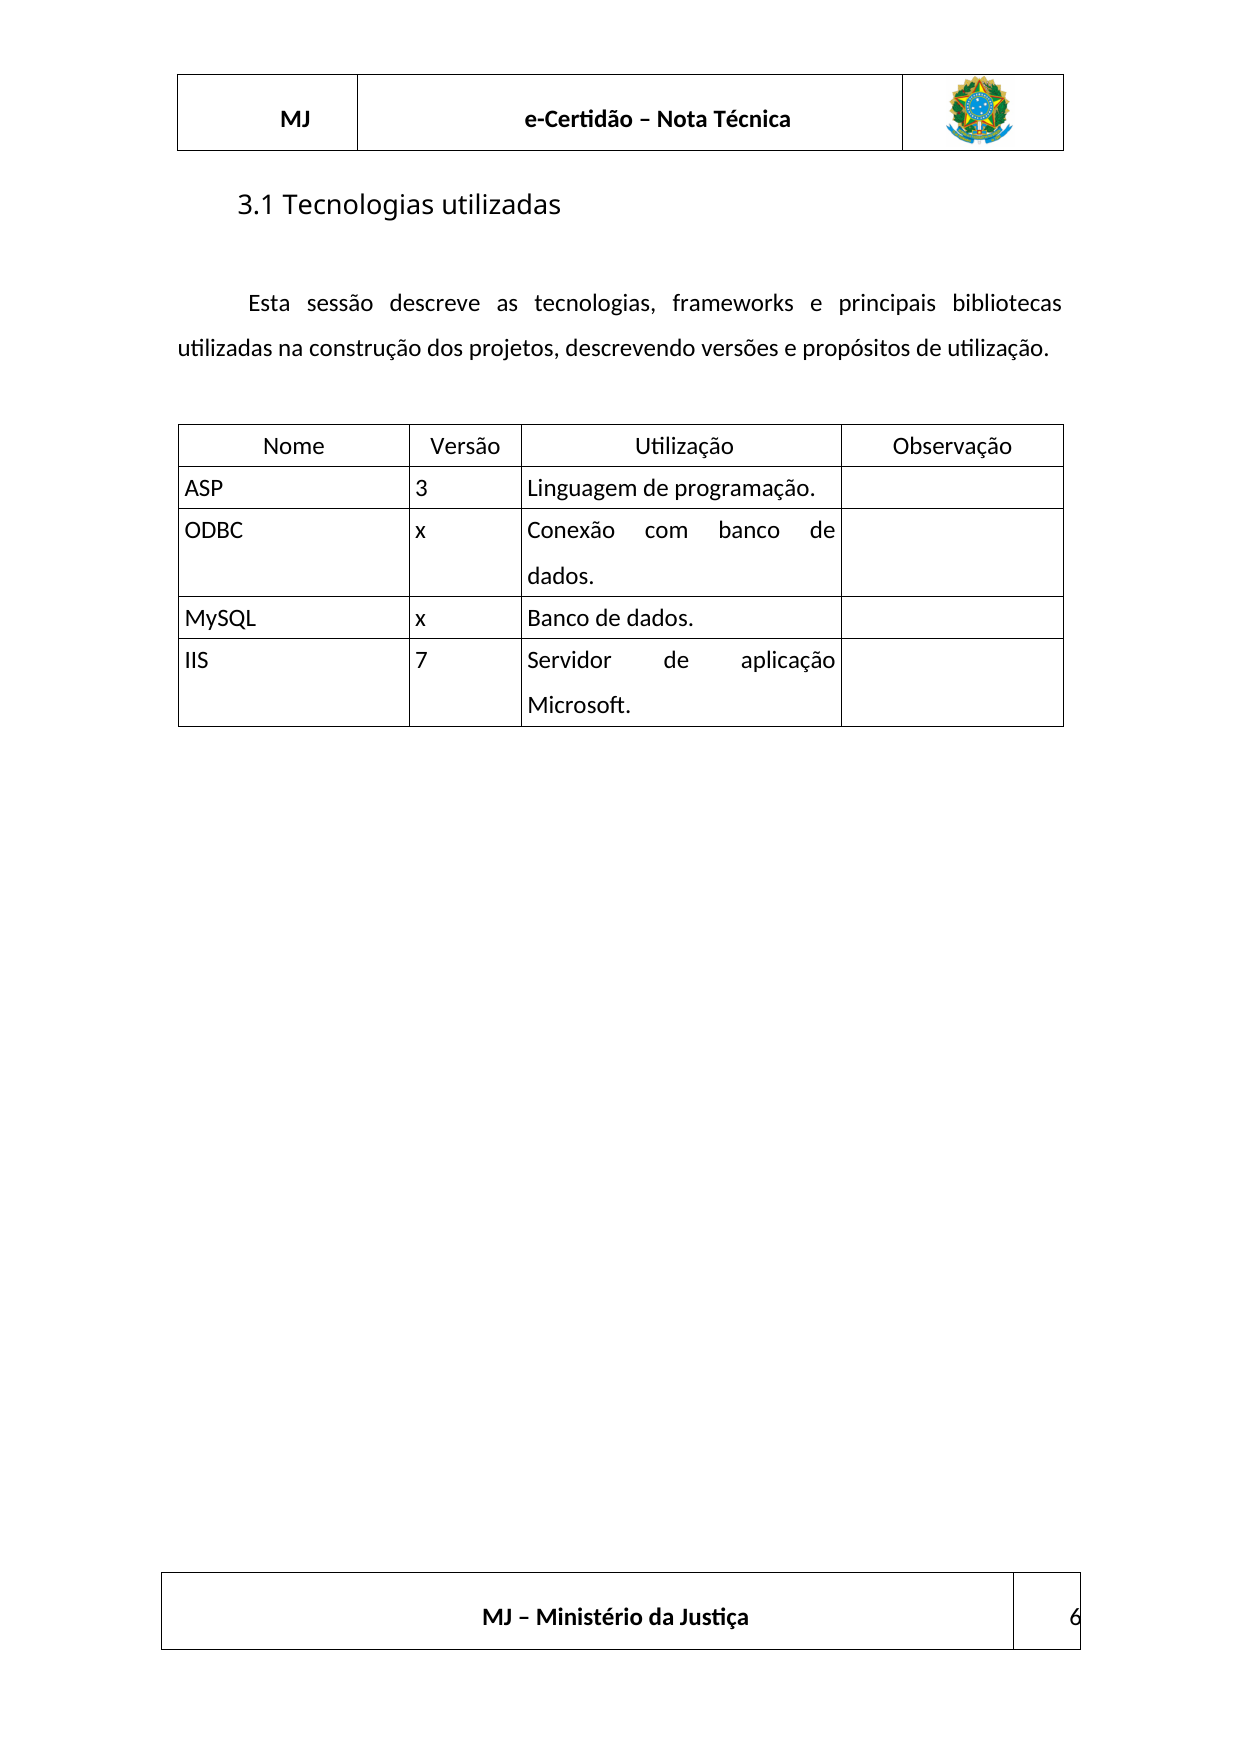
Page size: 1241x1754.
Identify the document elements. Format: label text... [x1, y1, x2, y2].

table_cell x [410, 597, 521, 638]
table_cell MySQL [179, 597, 409, 638]
table_header Utilização [522, 425, 841, 466]
table_cell 7 [410, 639, 521, 726]
table_header Observação [842, 425, 1063, 466]
table_cell x [410, 509, 521, 596]
picture [944, 75, 1020, 149]
table_header Nome [179, 425, 409, 466]
text Esta sessão descreve as tecnologias, frameworks e principais bibliotecas utilizadas na construção dos projetos, descrevendo versões e propósitos de utilização. [177, 287, 1063, 363]
table_cell ASP [179, 467, 409, 508]
subtitle 3.1 Tecnologias utilizadas [177, 186, 237, 223]
table_cell Servidor de aplicação Microsoft. [522, 639, 841, 726]
table_cell [842, 597, 1063, 638]
subtitle 3.1 Tecnologias utilizadas [561, 186, 1063, 223]
table_cell [842, 639, 1063, 726]
table_cell [842, 467, 1063, 508]
table_cell IIS [179, 639, 409, 726]
table_cell ODBC [179, 509, 409, 596]
table_cell Linguagem de programação. [522, 467, 841, 508]
table_cell Banco de dados. [522, 597, 841, 638]
table_cell Conexão com banco de dados. [522, 509, 841, 596]
table_header Versão [410, 425, 521, 466]
table_cell [842, 509, 1063, 596]
table_cell 3 [410, 467, 521, 508]
